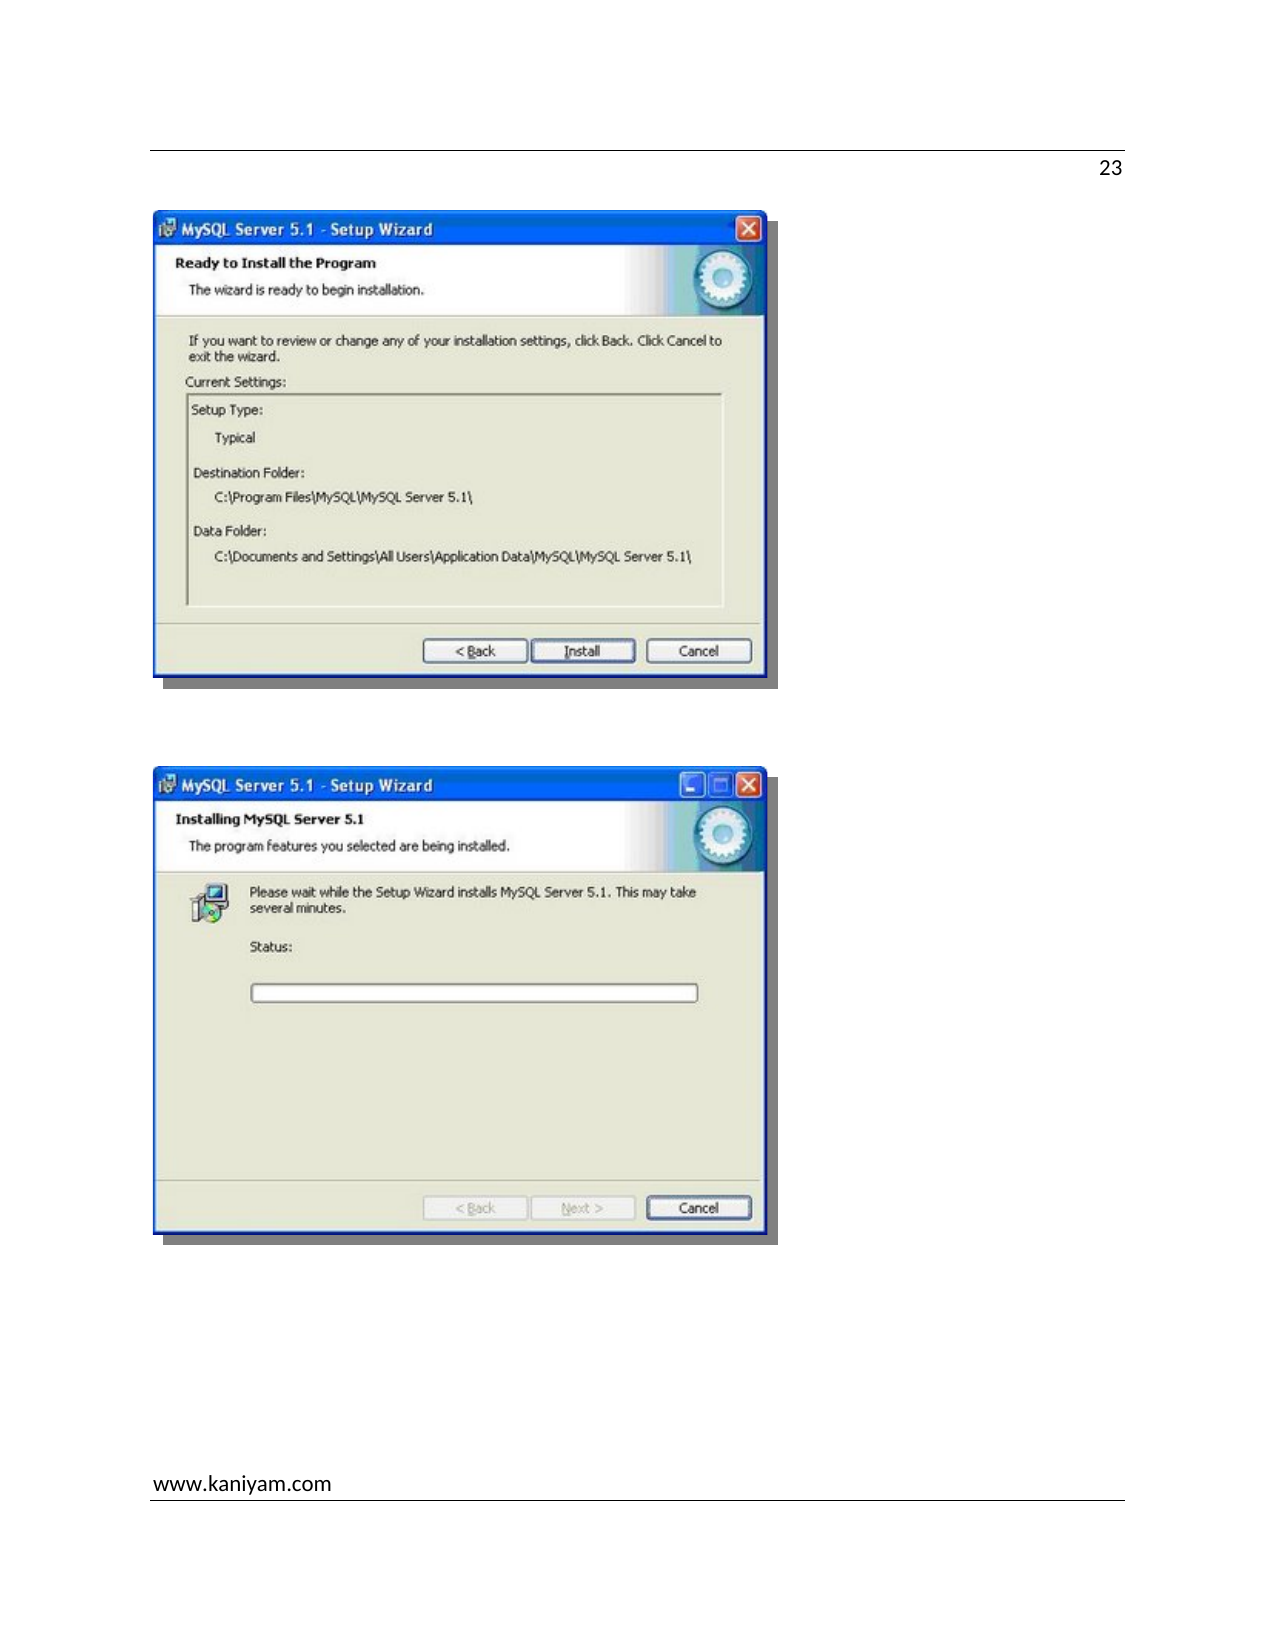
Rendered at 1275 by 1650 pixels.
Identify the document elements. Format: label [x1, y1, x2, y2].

picture [152, 766, 768, 1235]
picture [152, 210, 768, 678]
